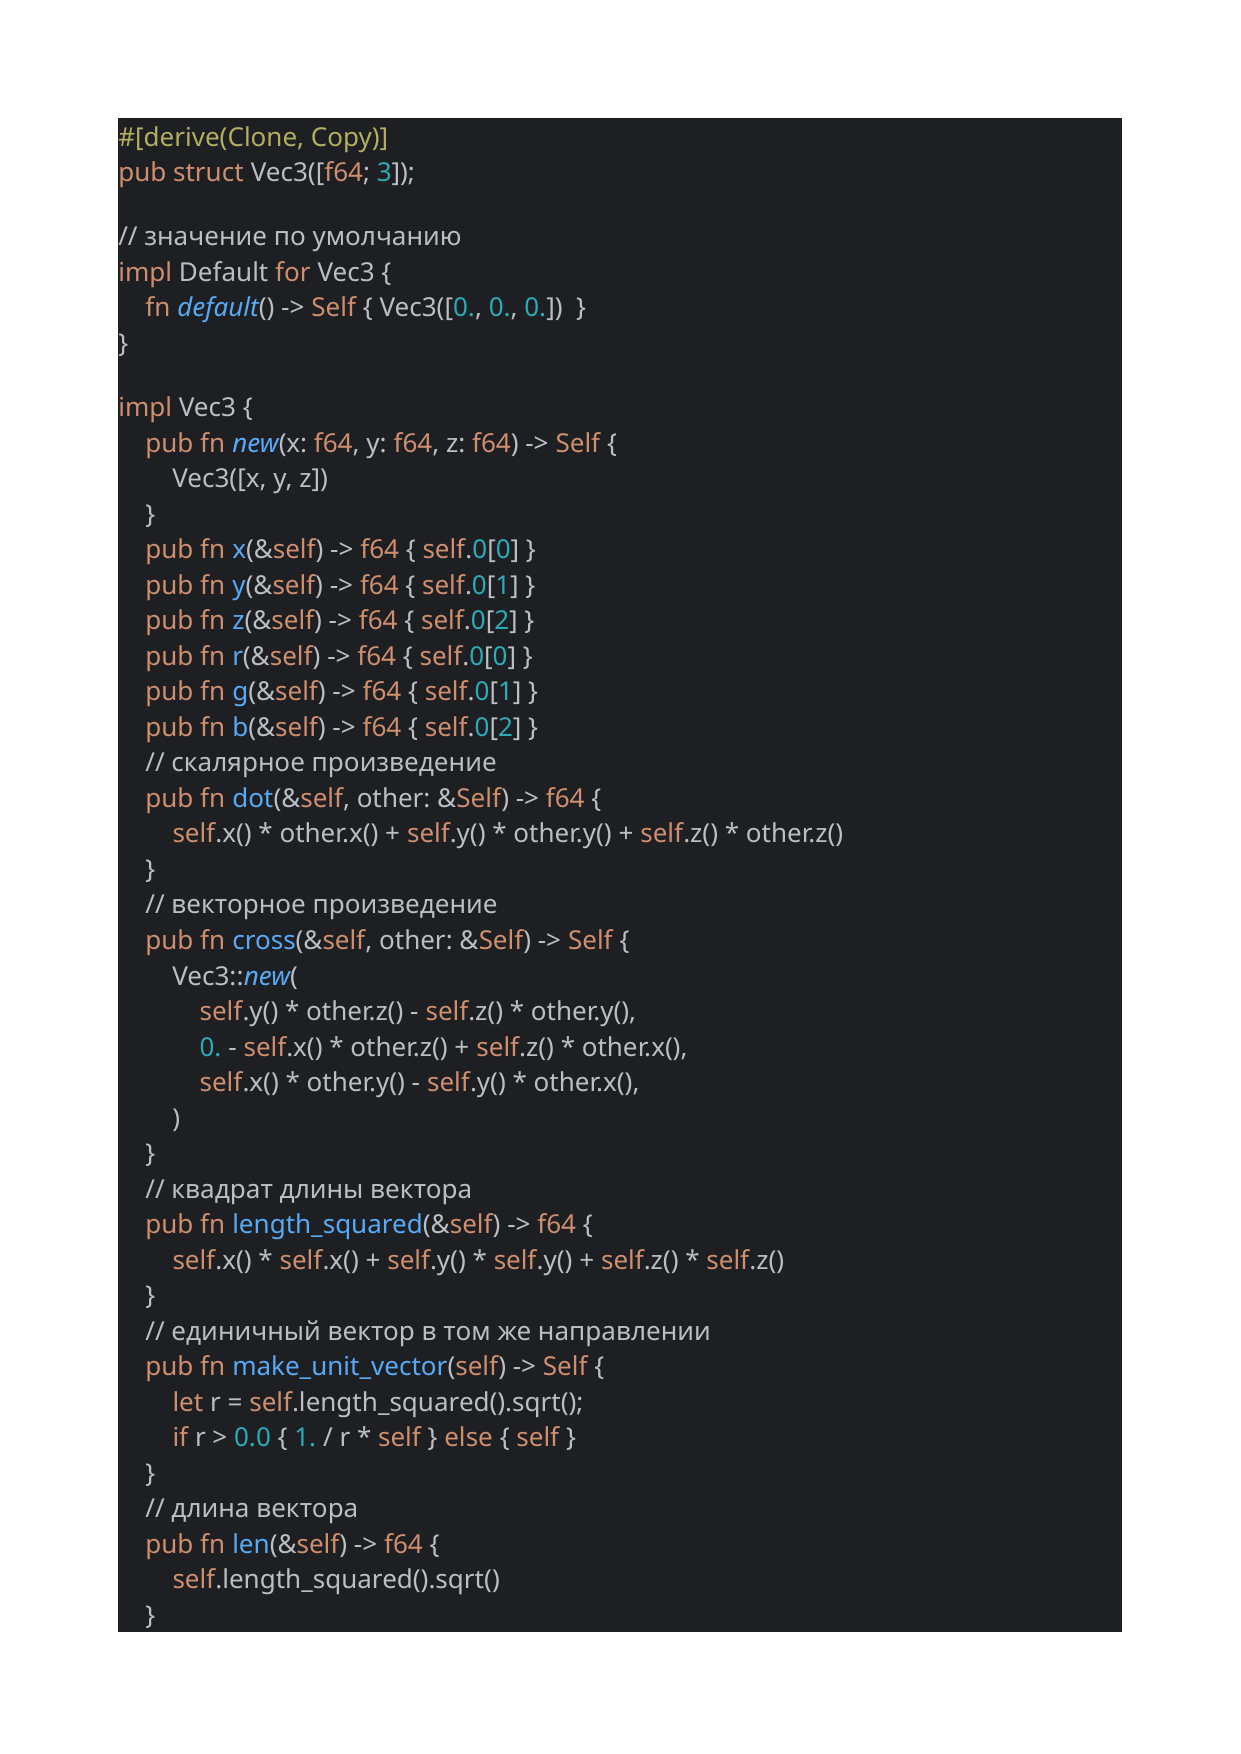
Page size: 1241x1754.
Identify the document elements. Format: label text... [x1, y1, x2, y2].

text impl Vec3 { pub fn new(x: f64, y: f64, z: f64) -> Self { Vec3([x, y, z]) } pub fn x(&self) -> f64 { self.0[0] } pub fn y(&self) -> f64 { self.0[1] } pub fn z(&self) -> f64 { self.0[2] } pub fn r(&self) -> f64 { self.0[0] } pub fn g(&self) -> f64 { self.0[1] } pub fn b(&self) -> f64 { self.0[2] } [118, 389, 1122, 744]
text // векторное произведение pub fn cross(&self, other: &Self) -> Self { Vec3::new( self.y() * other.z() - self.z() * other.y(), 0. - self.x() * other.z() + self.z() * other.x(), self.x() * other.y() - self.y() * other.x(), ) } [118, 886, 1122, 1170]
text // значение по умолчанию [118, 218, 1122, 253]
text #[derive(Clone, Copy)] pub struct Vec3([f64; 3]); [118, 118, 1122, 189]
text impl Default for Vec3 { fn default() -> Self { Vec3([0., 0., 0.]) } } [118, 253, 1122, 360]
text // длина вектора pub fn len(&self) -> f64 { self.length_squared().sqrt() } [118, 1490, 1122, 1632]
text // единичный вектор в том же направлении pub fn make_unit_vector(self) -> Self { let r = self.length_squared().sqrt(); if r > 0.0 { 1. / r * self } else { self } } [118, 1312, 1122, 1490]
text // скалярное произведение pub fn dot(&self, other: &Self) -> f64 { self.x() * other.x() + self.y() * other.y() + self.z() * other.z() } [118, 744, 1122, 886]
text // квадрат длины вектора pub fn length_squared(&self) -> f64 { self.x() * self.x() + self.y() * self.y() + self.z() * self.z() } [118, 1170, 1122, 1312]
